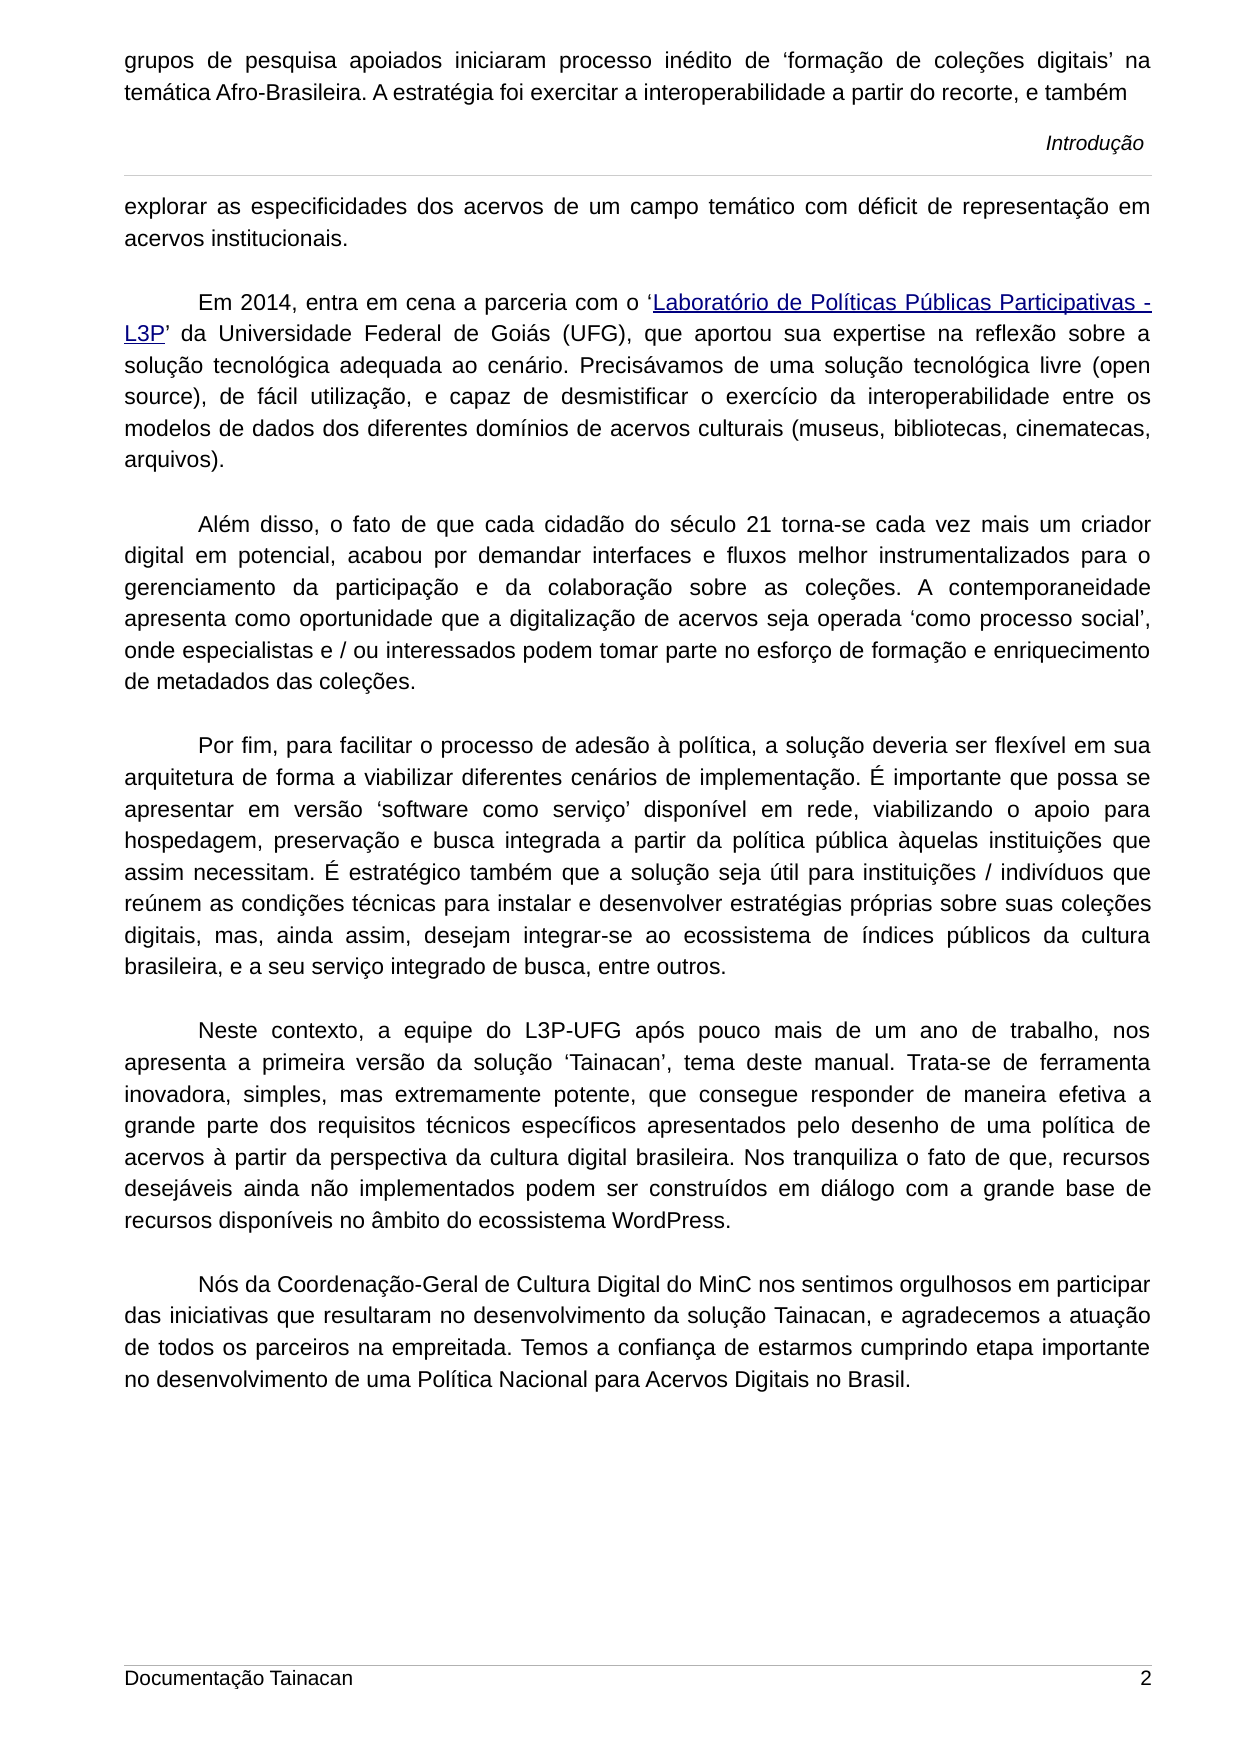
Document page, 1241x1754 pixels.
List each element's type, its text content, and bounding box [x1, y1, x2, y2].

table_header Introdução [124, 125, 1152, 175]
text Por fim, para facilitar o processo de adesão à política, a solução deveria ser flexível em sua arquitetura de forma a viabilizar diferentes cenários de implementação. É importante que possa se apresentar em versão ‘software como serviço’ disponível em rede, viabilizando o apoio para hospedagem, preservação e busca integrada a partir da política pública àquelas instituições que assim necessitam. É estratégico também que a solução seja útil para instituições / indivíduos que reúnem as condições técnicas para instalar e desenvolver estratégias próprias sobre suas coleções digitais, mas, ainda assim, desejam integrar-se ao ecossistema de índices públicos da cultura brasileira, e a seu serviço integrado de busca, entre outros. [124, 732, 1152, 980]
text grupos de pesquisa apoiados iniciaram processo inédito de ‘formação de coleções digitais’ na temática Afro-Brasileira. A estratégia foi exercitar a interoperabilidade a partir do recorte, e também [124, 47, 1152, 105]
text Nós da Coordenação-Geral de Cultura Digital do MinC nos sentimos orgulhosos em participar das iniciativas que resultaram no desenvolvimento da solução Tainacan, e agradecemos a atuação de todos os parceiros na empreitada. Temos a confiança de estarmos cumprindo etapa importante no desenvolvimento de uma Política Nacional para Acervos Digitais no Brasil. [124, 1271, 1152, 1392]
text Em 2014, entra em cena a parceria com o ‘Laboratório de Políticas Públicas Participativas - L3P’ da Universidade Federal de Goiás (UFG), que aportou sua expertise na reflexão sobre a solução tecnológica adequada ao cenário. Precisávamos de uma solução tecnológica livre (open source), de fácil utilização, e capaz de desmistificar o exercício da interoperabilidade entre os modelos de dados dos diferentes domínios de acervos culturais (museus, bibliotecas, cinematecas, arquivos). [124, 289, 1152, 473]
text Neste contexto, a equipe do L3P-UFG após pouco mais de um ano de trabalho, nos apresenta a primeira versão da solução ‘Tainacan’, tema deste manual. Trata-se de ferramenta inovadora, simples, mas extremamente potente, que consegue responder de maneira efetiva a grande parte dos requisitos técnicos específicos apresentados pelo desenho de uma política de acervos à partir da perspectiva da cultura digital brasileira. Nos tranquiliza o fato de que, recursos desejáveis ainda não implementados podem ser construídos em diálogo com a grande base de recursos disponíveis no âmbito do ecossistema WordPress. [124, 1017, 1152, 1233]
text explorar as especificidades dos acervos de um campo temático com déficit de representação em acervos institucionais. [124, 193, 1152, 251]
text Além disso, o fato de que cada cidadão do século 21 torna-se cada vez mais um criador digital em potencial, acabou por demandar interfaces e fluxos melhor instrumentalizados para o gerenciamento da participação e da colaboração sobre as coleções. A contemporaneidade apresenta como oportunidade que a digitalização de acervos seja operada ‘como processo social’, onde especialistas e / ou interessados podem tomar parte no esforço de formação e enriquecimento de metadados das coleções. [124, 511, 1152, 695]
